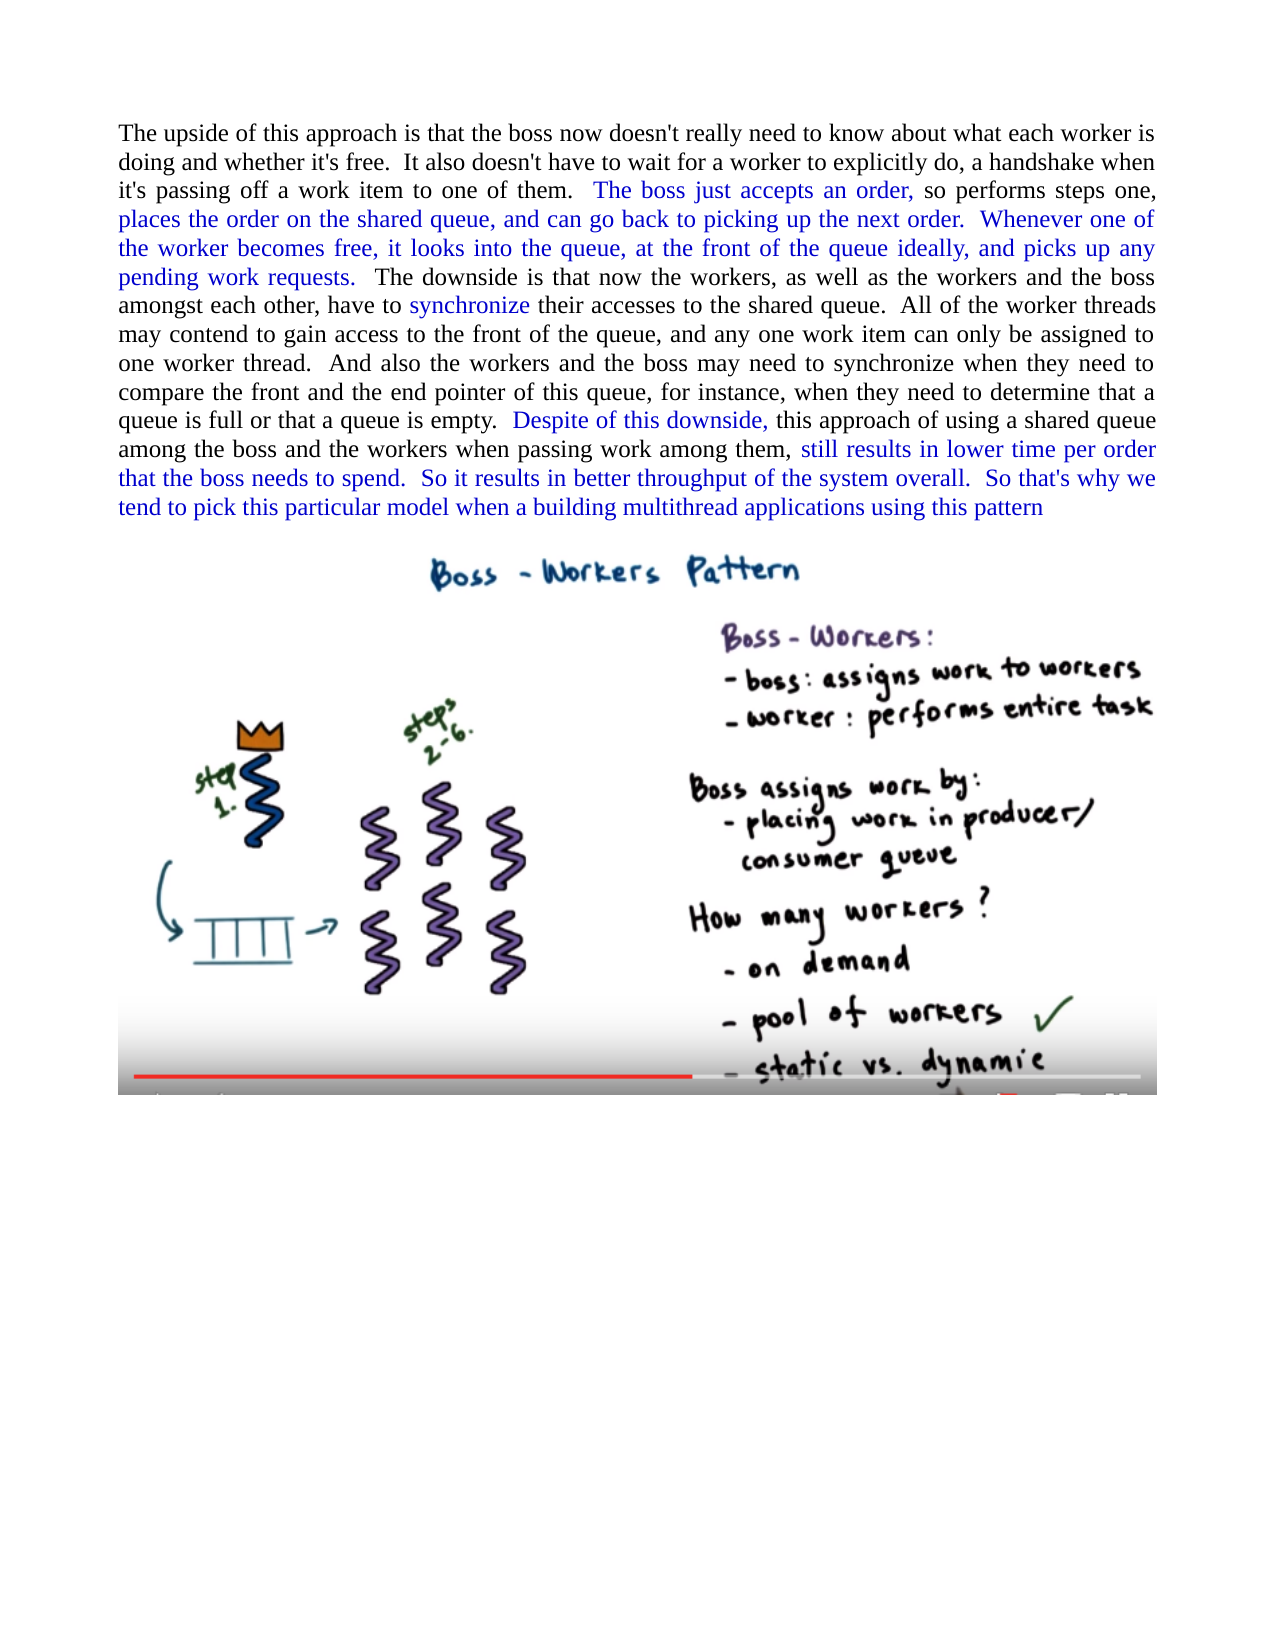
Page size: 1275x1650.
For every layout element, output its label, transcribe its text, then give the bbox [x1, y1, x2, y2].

picture [118, 549, 1157, 1095]
text The upside of this approach is that the boss now doesn't really need to know about what each worker is doing and whether it's free. It also doesn't have to wait for a worker to explicitly do, a handshake when it's passing off a work item to one of them. The boss just accepts an order, so performs steps one, places the order on the shared queue, and can go back to picking up the next order. Whenever one of the worker becomes free, it looks into the queue, at the front of the queue ideally, and picks up any pending work requests. The downside is that now the workers, as well as the workers and the boss amongst each other, have to synchronize their accesses to the shared queue. All of the worker threads may contend to gain access to the front of the queue, and any one work item can only be assigned to one worker thread. And also the workers and the boss may need to synchronize when they need to compare the front and the end pointer of this queue, for instance, when they need to determine that a queue is full or that a queue is empty. Despite of this downside, this approach of using a shared queue among the boss and the workers when passing work among them, still results in lower time per order that the boss needs to spend. So it results in better throughput of the system overall. So that's why we tend to pick this particular model when a building multithread applications using this pattern [118, 118, 1157, 521]
